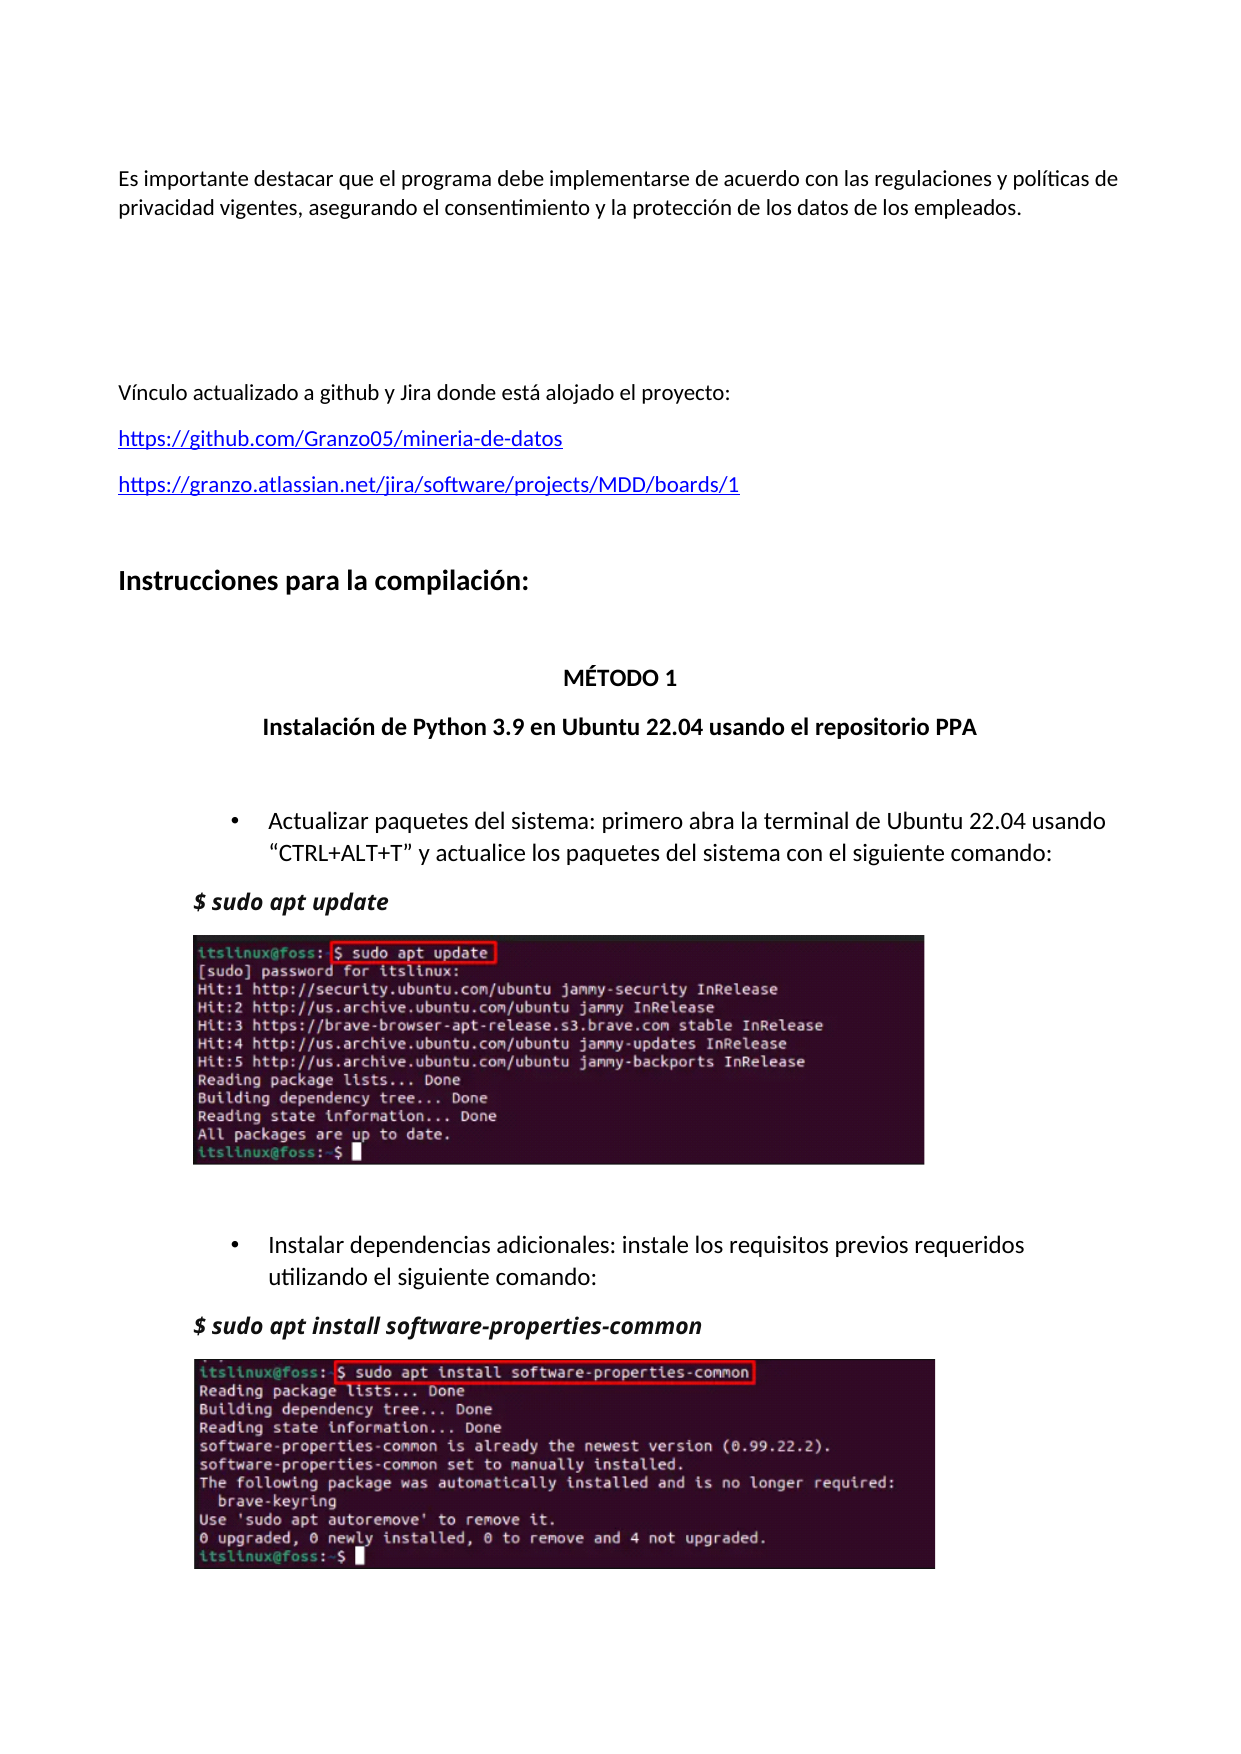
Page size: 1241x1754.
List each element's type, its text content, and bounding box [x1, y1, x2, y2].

list Actualizar paquetes del sistema: primero abra la terminal de Ubuntu 22.04 usando “CTRL+ALT+T” y actualice los paquetes del sistema con el siguiente comando: [231, 805, 1122, 868]
list Instalar dependencias adicionales: instale los requisitos previos requeridos utilizando el siguiente comando: [231, 1229, 1122, 1292]
text Instalación de Python 3.9 en Ubuntu 22.04 usando el repositorio PPA [118, 711, 1122, 741]
text Es importante destacar que el programa debe implementarse de acuerdo con las regulaciones y políticas de privacidad vigentes, asegurando el consentimiento y la protección de los datos de los empleados. [118, 164, 1122, 222]
text MÉTODO 1 [118, 662, 1122, 692]
text Instrucciones para la compilación: [118, 562, 1122, 597]
text Vínculo actualizado a github y Jira donde está alojado el proyecto: [118, 378, 1122, 406]
text https://github.com/Granzo05/mineria-de-datos [118, 424, 1122, 452]
text https://granzo.atlassian.net/jira/software/projects/MDD/boards/1 [118, 470, 1122, 498]
text $ sudo apt update [193, 886, 1122, 917]
text $ sudo apt install software-properties-common [193, 1310, 1122, 1341]
